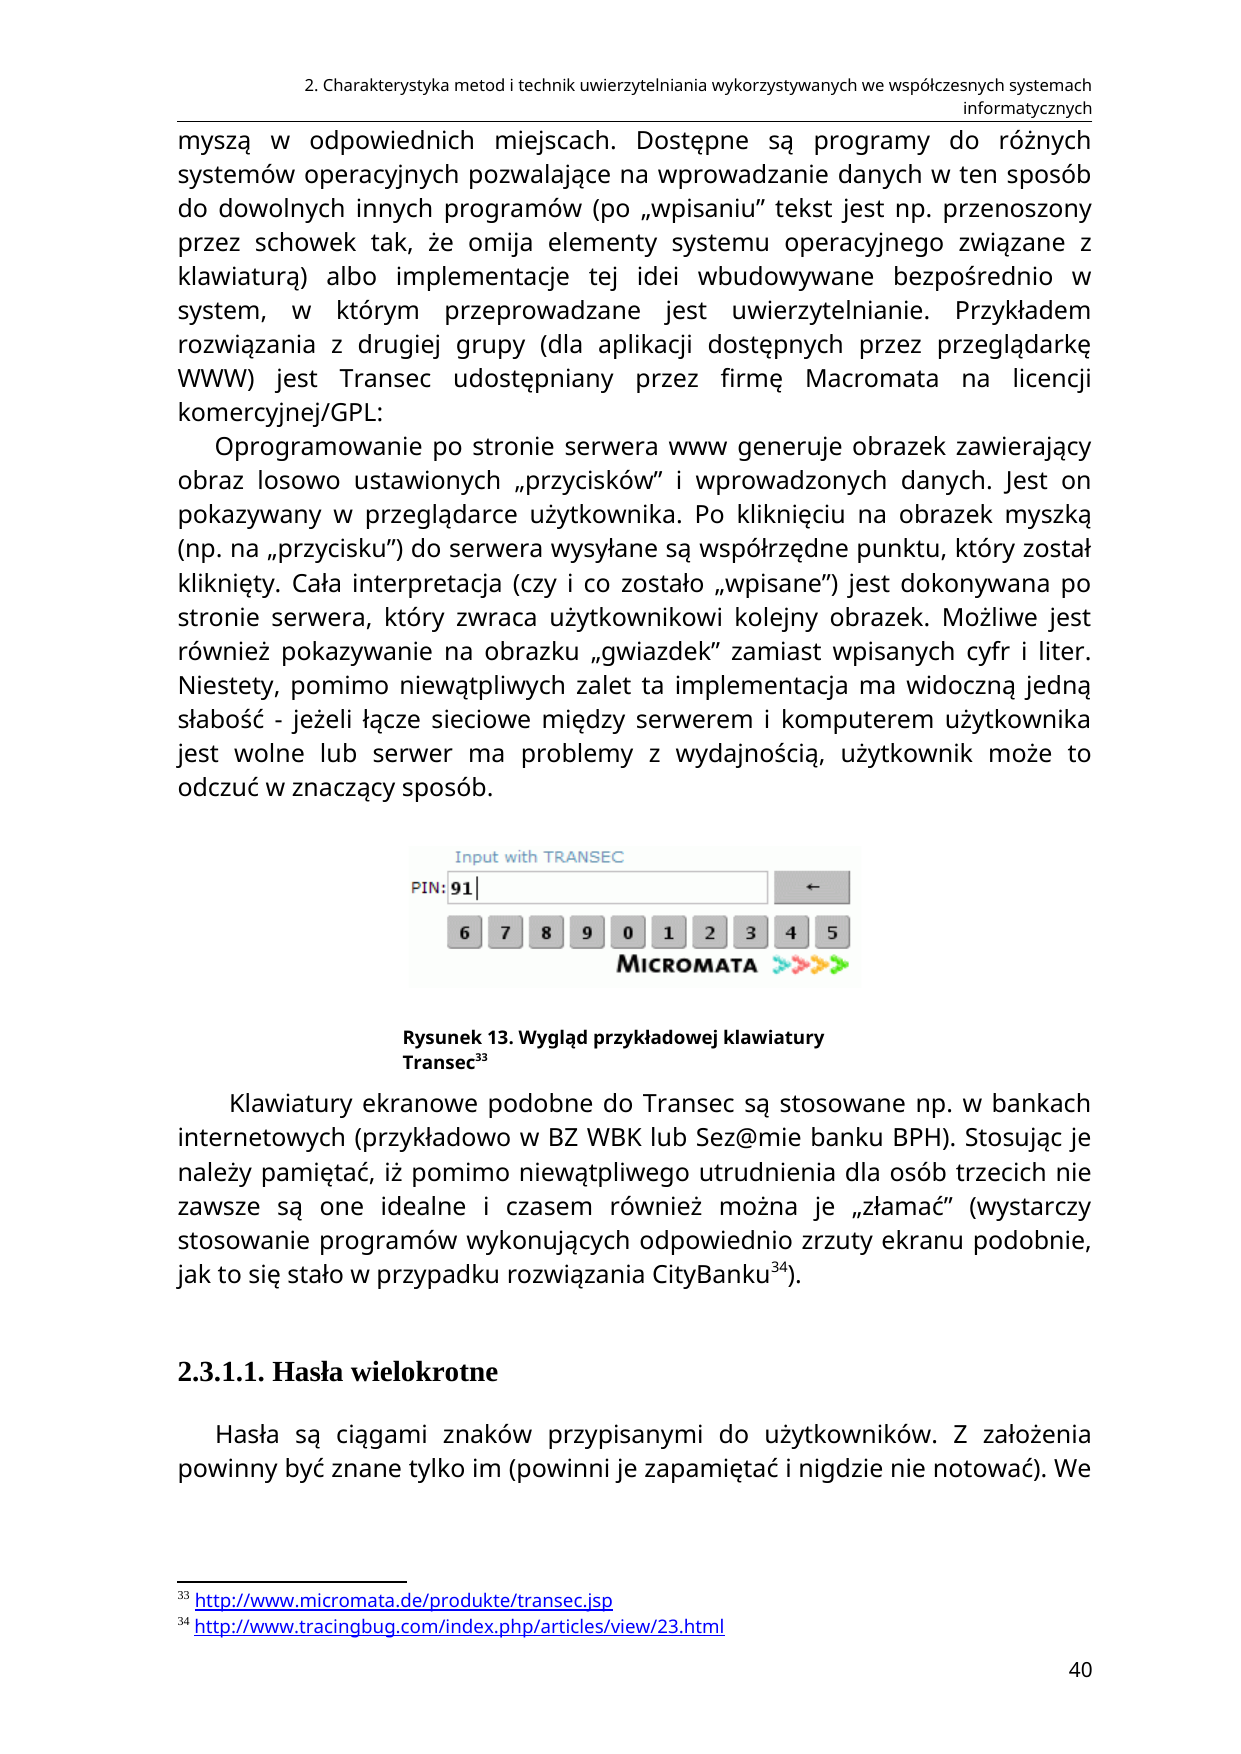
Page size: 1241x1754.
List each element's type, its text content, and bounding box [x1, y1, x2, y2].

text Hasła są ciągami znaków przypisanymi do użytkowników. Z założenia powinny być znane tylko im (powinni je zapamiętać i nigdzie nie notować). We w [177, 1416, 1092, 1518]
text http://www.tracingbug.com/index.php/articles/view/23.html [177, 1613, 1092, 1639]
text Oprogramowanie po stronie serwera www generuje obrazek zawierający obraz losowo ustawionych „przycisków” i wprowadzonych danych. Jest on pokazywany w przeglądarce użytkownika. Po kliknięciu na obrazek myszką (np. na „przycisku”) do serwera wysyłane są współrzędne punktu, który został kliknięty. Cała interpretacja (czy i co zostało „wpisane”) jest dokonywana po stronie serwera, który zwraca użytkownikowi kolejny obrazek. Możliwe jest również pokazywanie na obrazku „gwiazdek” zamiast wpisanych cyfr i liter. Niestety, pomimo niewątpliwych zalet ta implementacja ma widoczną jedną słabość - jeżeli łącze sieciowe między serwerem i komputerem użytkownika jest wolne lub serwer ma problemy z wydajnością, użytkownik może to odczuć w znaczący sposób. [177, 429, 1092, 804]
text http://www.micromata.de/produkte/transec.jsp [177, 1588, 1092, 1613]
text Klawiatury ekranowe podobne do Transec są stosowane np. w bankach internetowych (przykładowo w BZ WBK lub Sez@mie banku BPH). Stosując je należy pamiętać, iż pomimo niewątpliwego utrudnienia dla osób trzecich nie zawsze są one idealne i czasem również można je „złamać” (wystarczy stosowanie programów wykonujących odpowiednio zrzuty ekranu podobnie, jak to się stało w przypadku rozwiązania CityBanku). [177, 997, 1092, 1290]
picture [408, 846, 862, 988]
subtitle 2.3.1.1. Hasła wielokrotne [177, 1354, 1092, 1387]
text myszą w odpowiednich miejscach. Dostępne są programy do różnych systemów operacyjnych pozwalające na wprowadzanie danych w ten sposób do dowolnych innych programów (po „wpisaniu” tekst jest np. przenoszony przez schowek tak, że omija elementy systemu operacyjnego związane z klawiaturą) albo implementacje tej idei wbudowywane bezpośrednio w system, w którym przeprowadzane jest uwierzytelnianie. Przykładem rozwiązania z drugiej grupy (dla aplikacji dostępnych przez przeglądarkę WWW) jest Transec udostępniany przez firmę Macromata na licencji komercyjnej/GPL: [177, 122, 1092, 429]
text Rysunek 13. Wygląd przykładowej klawiatury Transec33 [402, 1024, 891, 1075]
